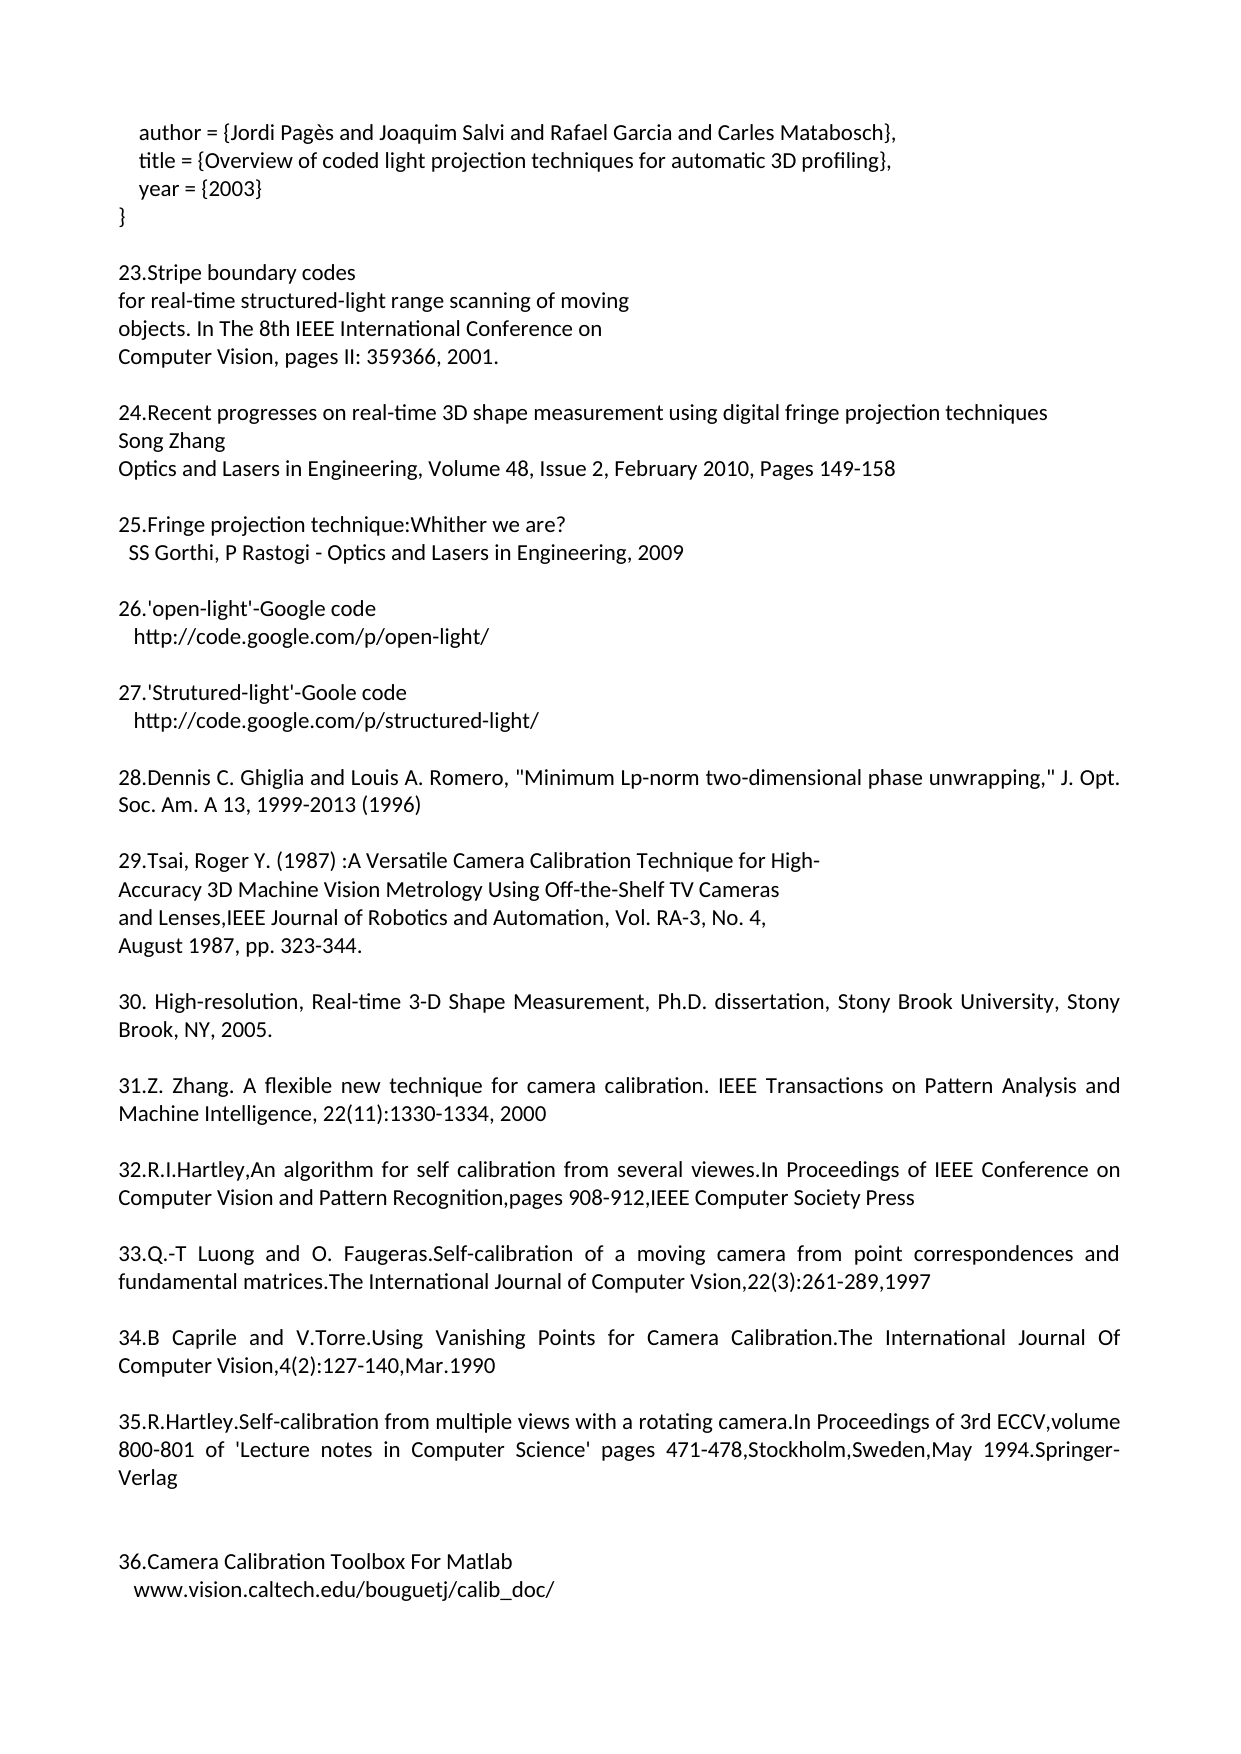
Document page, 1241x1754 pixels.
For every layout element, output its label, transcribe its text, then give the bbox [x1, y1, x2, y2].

text 27.'Strutured-light'-Goole code [118, 678, 1122, 707]
text August 1987, pp. 323-344. [118, 931, 1122, 959]
text SS Gorthi, P Rastogi - Optics and Lasers in Engineering, 2009 [118, 538, 1122, 566]
text Optics and Lasers in Engineering, Volume 48, Issue 2, February 2010, Pages 149-158 [118, 454, 1122, 482]
text year = {2003} [118, 174, 1122, 202]
text and Lenses,IEEE Journal of Robotics and Automation, Vol. RA-3, No. 4, [118, 903, 1122, 931]
text 34.B Caprile and V.Torre.Using Vanishing Points for Camera Calibration.The International Journal Of Computer Vision,4(2):127-140,Mar.1990 [118, 1323, 1122, 1379]
text 36.Camera Calibration Toolbox For Matlab [118, 1547, 1122, 1575]
text title = {Overview of coded light projection techniques for automatic 3D profiling}, [118, 146, 1122, 174]
text author = {Jordi Pagès and Joaquim Salvi and Rafael Garcia and Carles Matabosch}, [118, 118, 1122, 146]
text 25.Fringe projection technique:Whither we are? [118, 510, 1122, 538]
text objects. In The 8th IEEE International Conference on [118, 314, 1122, 342]
text 28.Dennis C. Ghiglia and Louis A. Romero, "Minimum Lp-norm two-dimensional phase unwrapping," J. Opt. Soc. Am. A 13, 1999-2013 (1996) [118, 763, 1122, 819]
text www.vision.caltech.edu/bouguetj/calib_doc/ [118, 1575, 1122, 1603]
text for real-time structured-light range scanning of moving [118, 286, 1122, 314]
text } [118, 202, 1122, 230]
text 24.Recent progresses on real-time 3D shape measurement using digital fringe projection techniques [118, 398, 1122, 426]
text 33.Q.-T Luong and O. Faugeras.Self-calibration of a moving camera from point correspondences and fundamental matrices.The International Journal of Computer Vsion,22(3):261-289,1997 [118, 1239, 1122, 1295]
text 35.R.Hartley.Self-calibration from multiple views with a rotating camera.In Proceedings of 3rd ECCV,volume 800-801 of 'Lecture notes in Computer Science' pages 471-478,Stockholm,Sweden,May 1994.Springer-Verlag [118, 1407, 1122, 1491]
text http://code.google.com/p/open-light/ [118, 622, 1122, 651]
text 30. High-resolution, Real-time 3-D Shape Measurement, Ph.D. dissertation, Stony Brook University, Stony Brook, NY, 2005. [118, 987, 1122, 1043]
text 29.Tsai, Roger Y. (1987) :A Versatile Camera Calibration Technique for High- [118, 847, 1122, 875]
text Computer Vision, pages II: 359366, 2001. [118, 342, 1122, 370]
text 23.Stripe boundary codes [118, 258, 1122, 286]
text http://code.google.com/p/structured-light/ [118, 707, 1122, 734]
text 32.R.I.Hartley,An algorithm for self calibration from several viewes.In Proceedings of IEEE Conference on Computer Vision and Pattern Recognition,pages 908-912,IEEE Computer Society Press [118, 1155, 1122, 1211]
text 31.Z. Zhang. A flexible new technique for camera calibration. IEEE Transactions on Pattern Analysis and Machine Intelligence, 22(11):1330-1334, 2000 [118, 1071, 1122, 1127]
text Accuracy 3D Machine Vision Metrology Using Off-the-Shelf TV Cameras [118, 875, 1122, 903]
text 26.'open-light'-Google code [118, 594, 1122, 622]
text Song Zhang [118, 426, 1122, 454]
